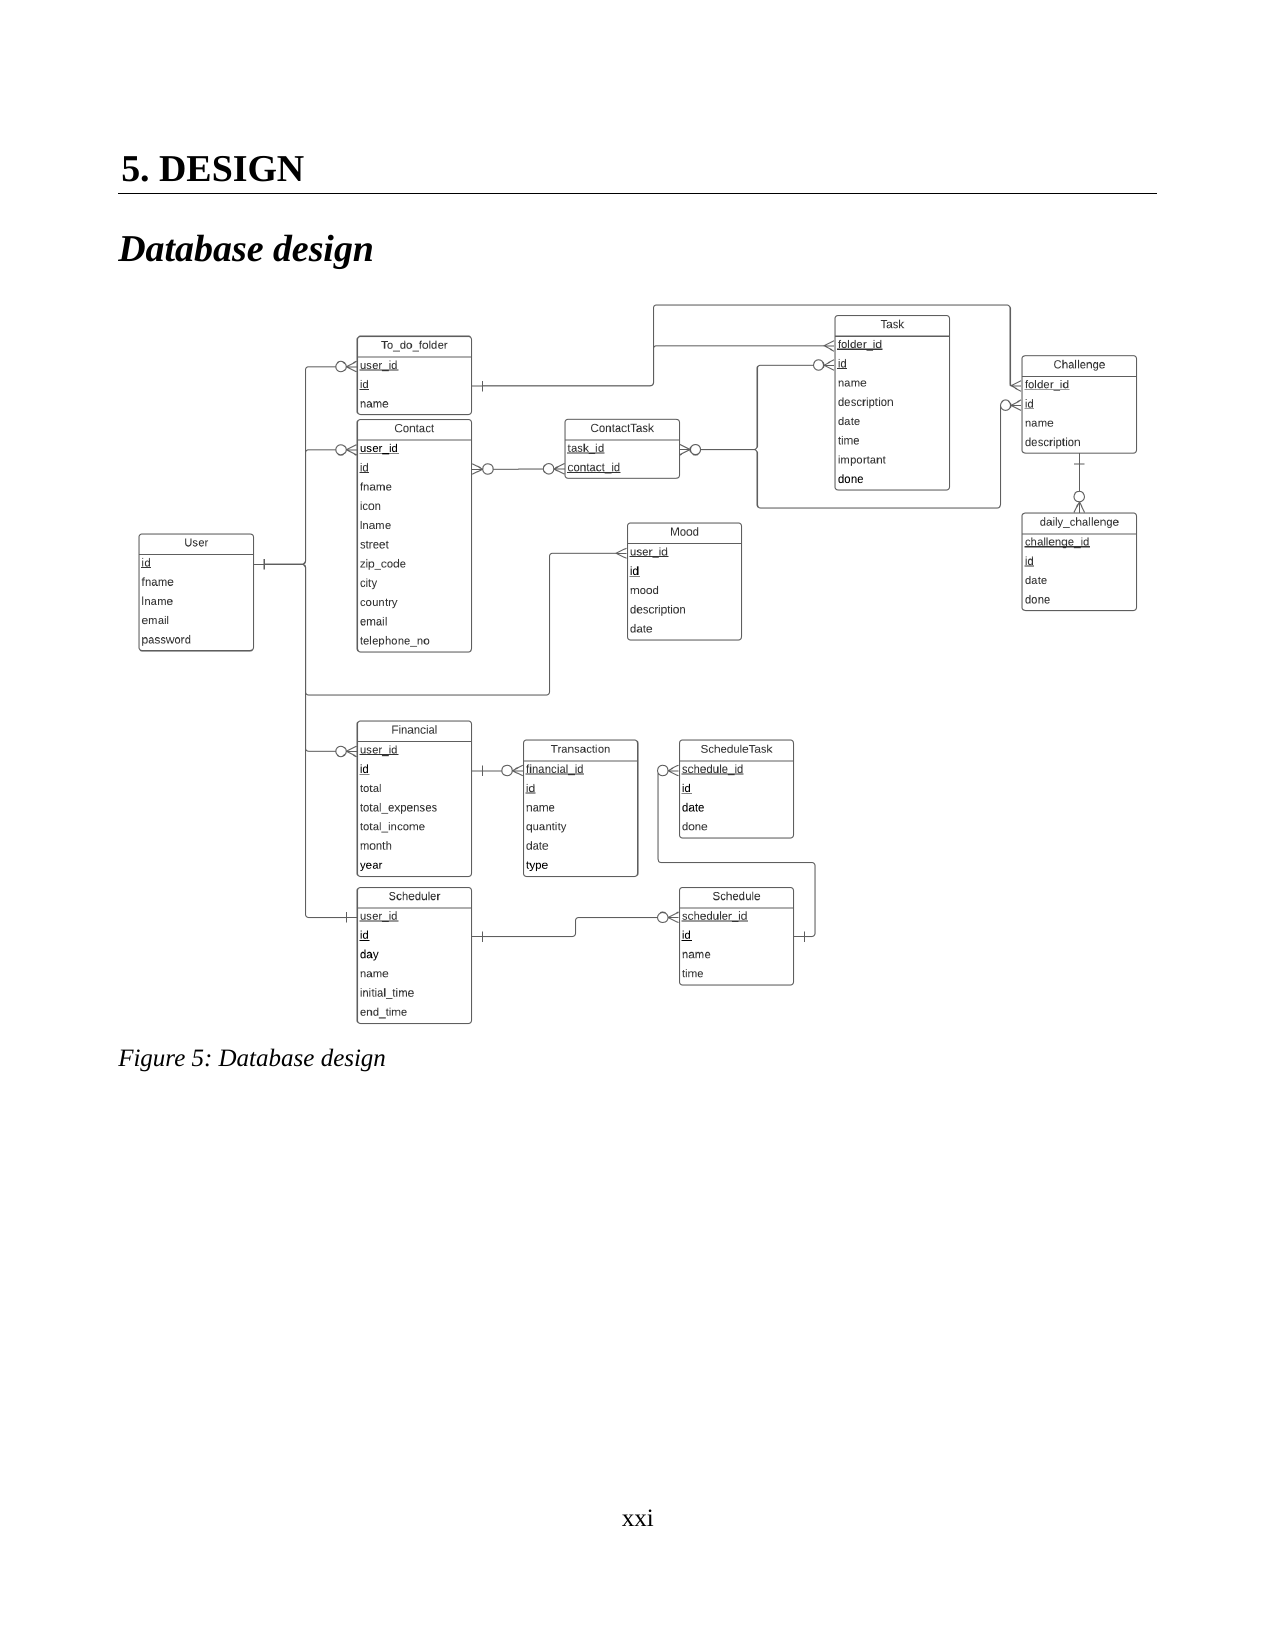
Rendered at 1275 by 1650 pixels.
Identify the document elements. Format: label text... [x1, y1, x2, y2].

subtitle 5. DESIGN [118, 143, 1157, 193]
subtitle Database design [118, 226, 1157, 270]
text Figure 5: Database design [118, 1044, 1157, 1072]
picture [118, 284, 1157, 1044]
